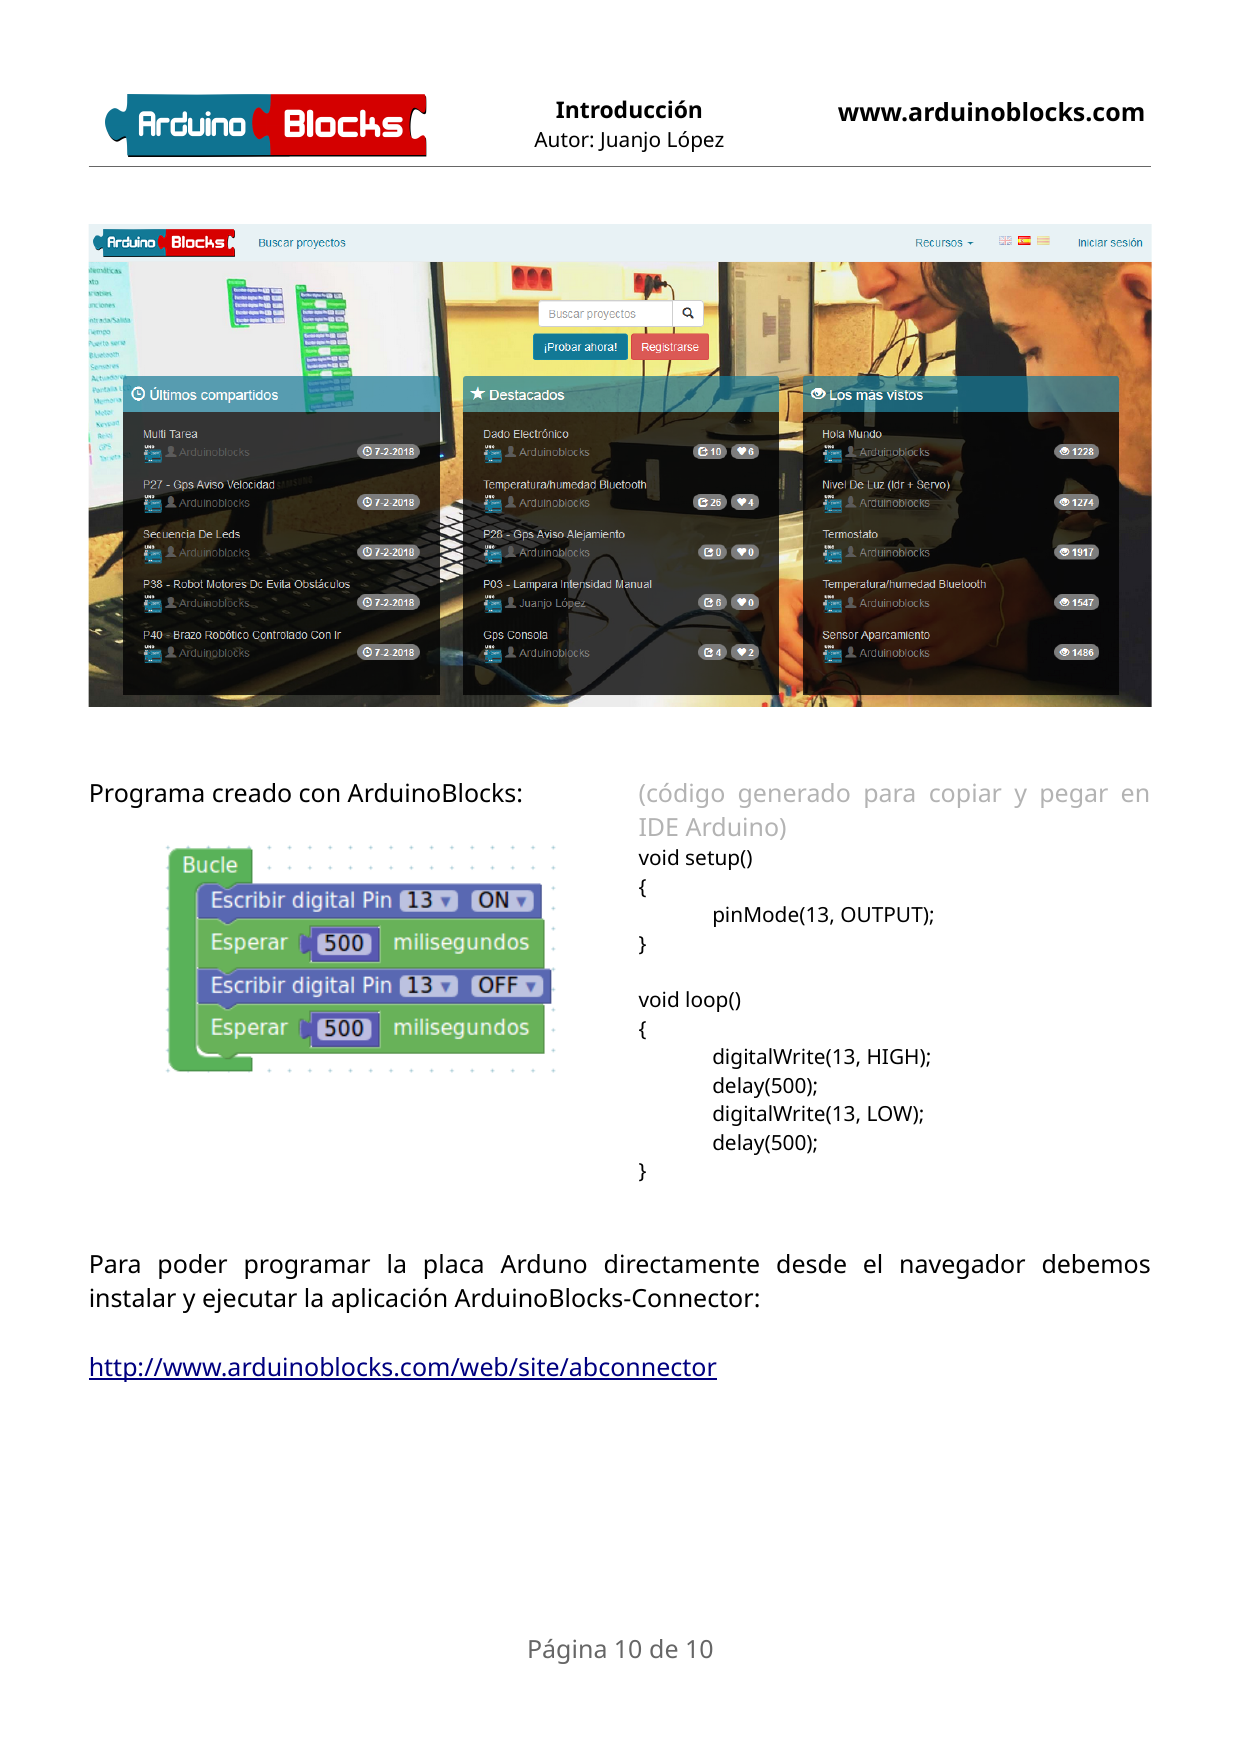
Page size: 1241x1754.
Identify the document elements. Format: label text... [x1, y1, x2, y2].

table_header Programa creado con ArduinoBlocks: [89, 775, 638, 843]
table_header (código generado para copiar y pegar en IDE Arduino) [638, 775, 1151, 843]
table_cell [89, 843, 638, 1213]
picture [105, 94, 427, 157]
picture [88, 224, 1152, 707]
text Para poder programar la placa Arduno directamente desde el navegador debemos instalar y ejecutar la aplicación ArduinoBlocks-Connector: [88, 1247, 1152, 1315]
table_cell void setup() { pinMode(13, OUTPUT); } void loop() { digitalWrite(13, HIGH); delay(500); digitalWrite(13, LOW); delay(500); } [638, 843, 1151, 1213]
text http://www.arduinoblocks.com/web/site/abconnector [88, 1349, 1152, 1383]
picture [162, 843, 565, 1081]
